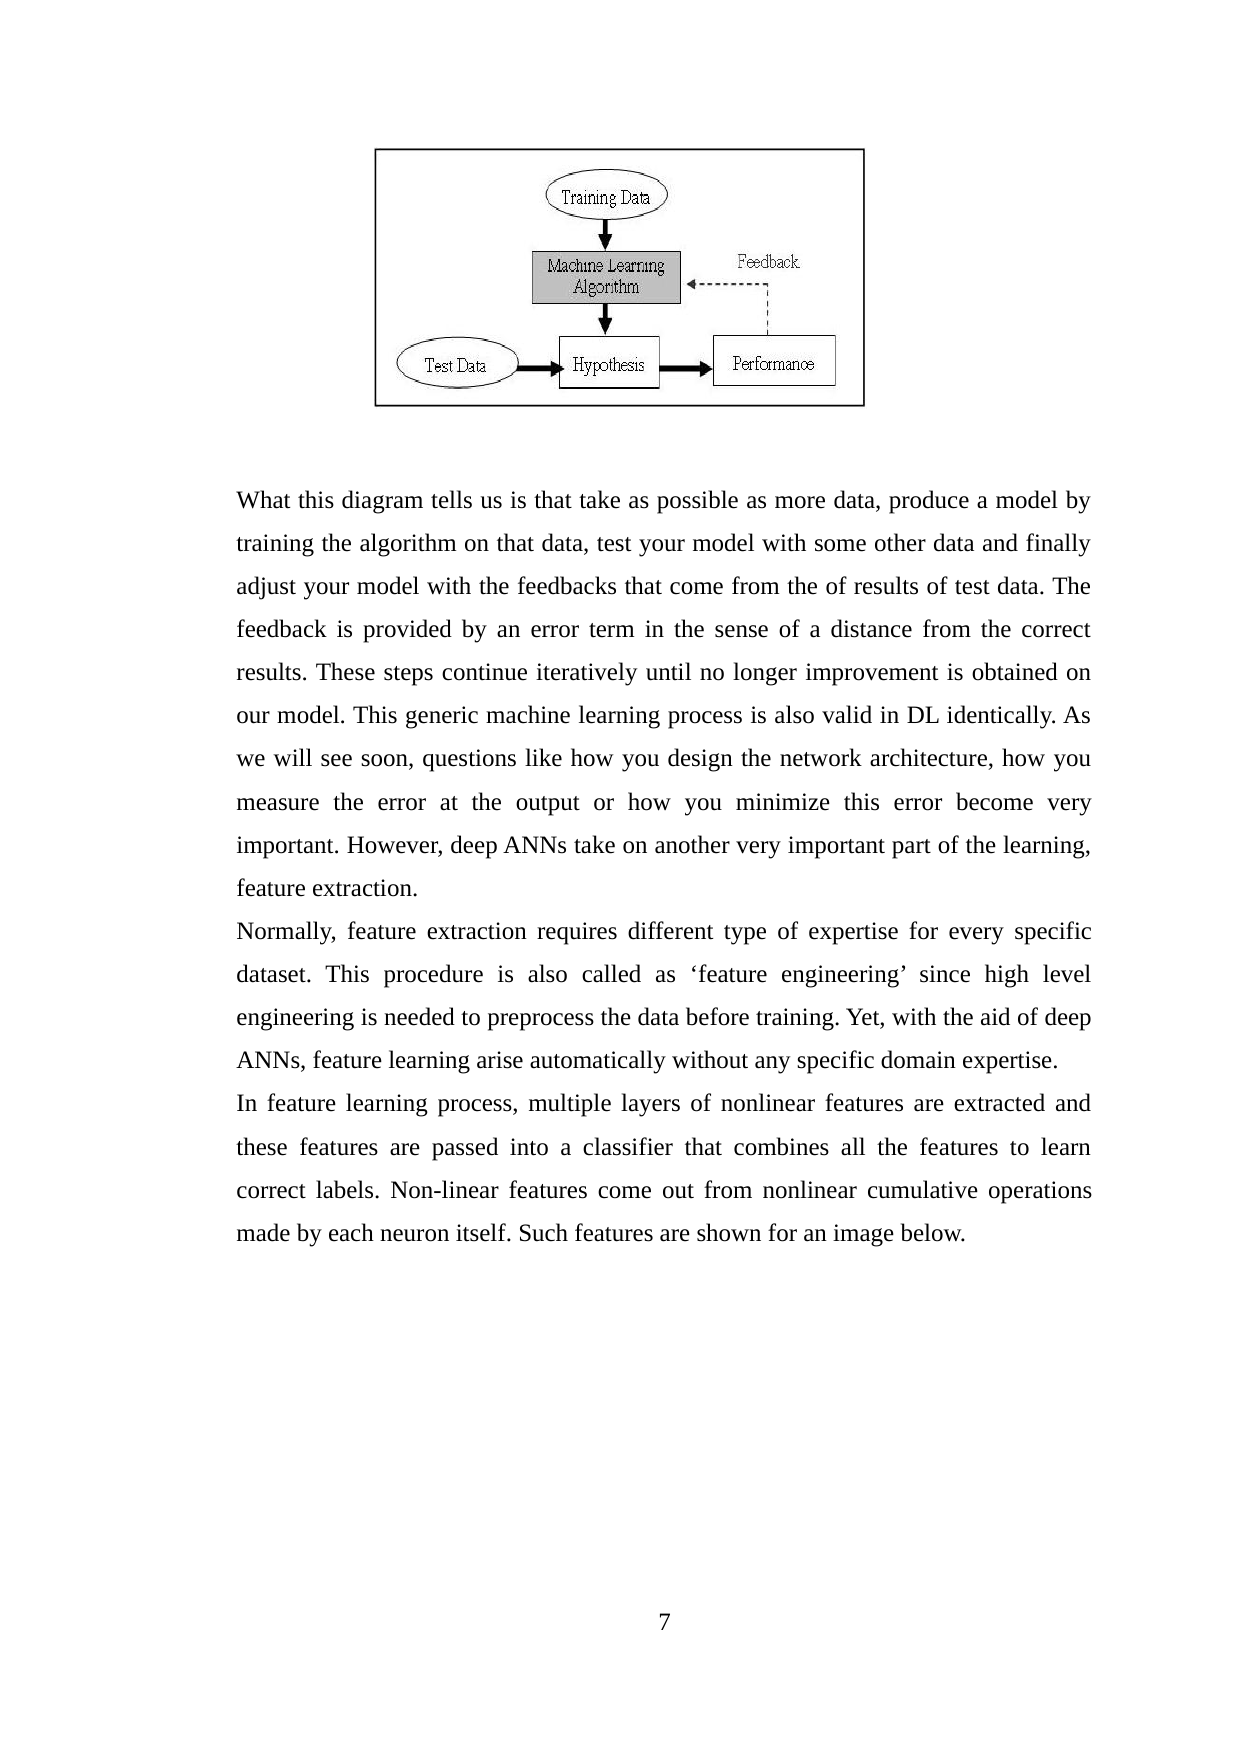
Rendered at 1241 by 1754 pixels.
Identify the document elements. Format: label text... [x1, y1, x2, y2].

text Normally, feature extraction requires different type of expertise for every specific dataset. This procedure is also called as ‘feature engineering’ since high level engineering is needed to preprocess the data before training. Yet, with the aid of deep ANNs, feature learning arise automatically without any specific domain expertise. [236, 916, 1093, 1074]
text What this diagram tells us is that take as possible as more data, produce a model by training the algorithm on that data, test your model with some other data and finally adjust your model with the feedbacks that come from the of results of test data. The feedback is provided by an error term in the sense of a distance from the correct results. These steps continue iteratively until no longer improvement is obtained on our model. This generic machine learning process is also valid in DL identically. As we will see soon, questions like how you design the network architecture, how you measure the error at the output or how you minimize this error become very important. However, deep ANNs take on another very important part of the learning, feature extraction. [236, 485, 1093, 902]
text In feature learning process, multiple layers of nonlinear features are extracted and these features are passed into a classifier that combines all the features to learn correct labels. Non-linear features come out from nonlinear cumulative operations made by each neuron itself. Such features are shown for an image below. [236, 1088, 1093, 1247]
picture [373, 147, 867, 409]
